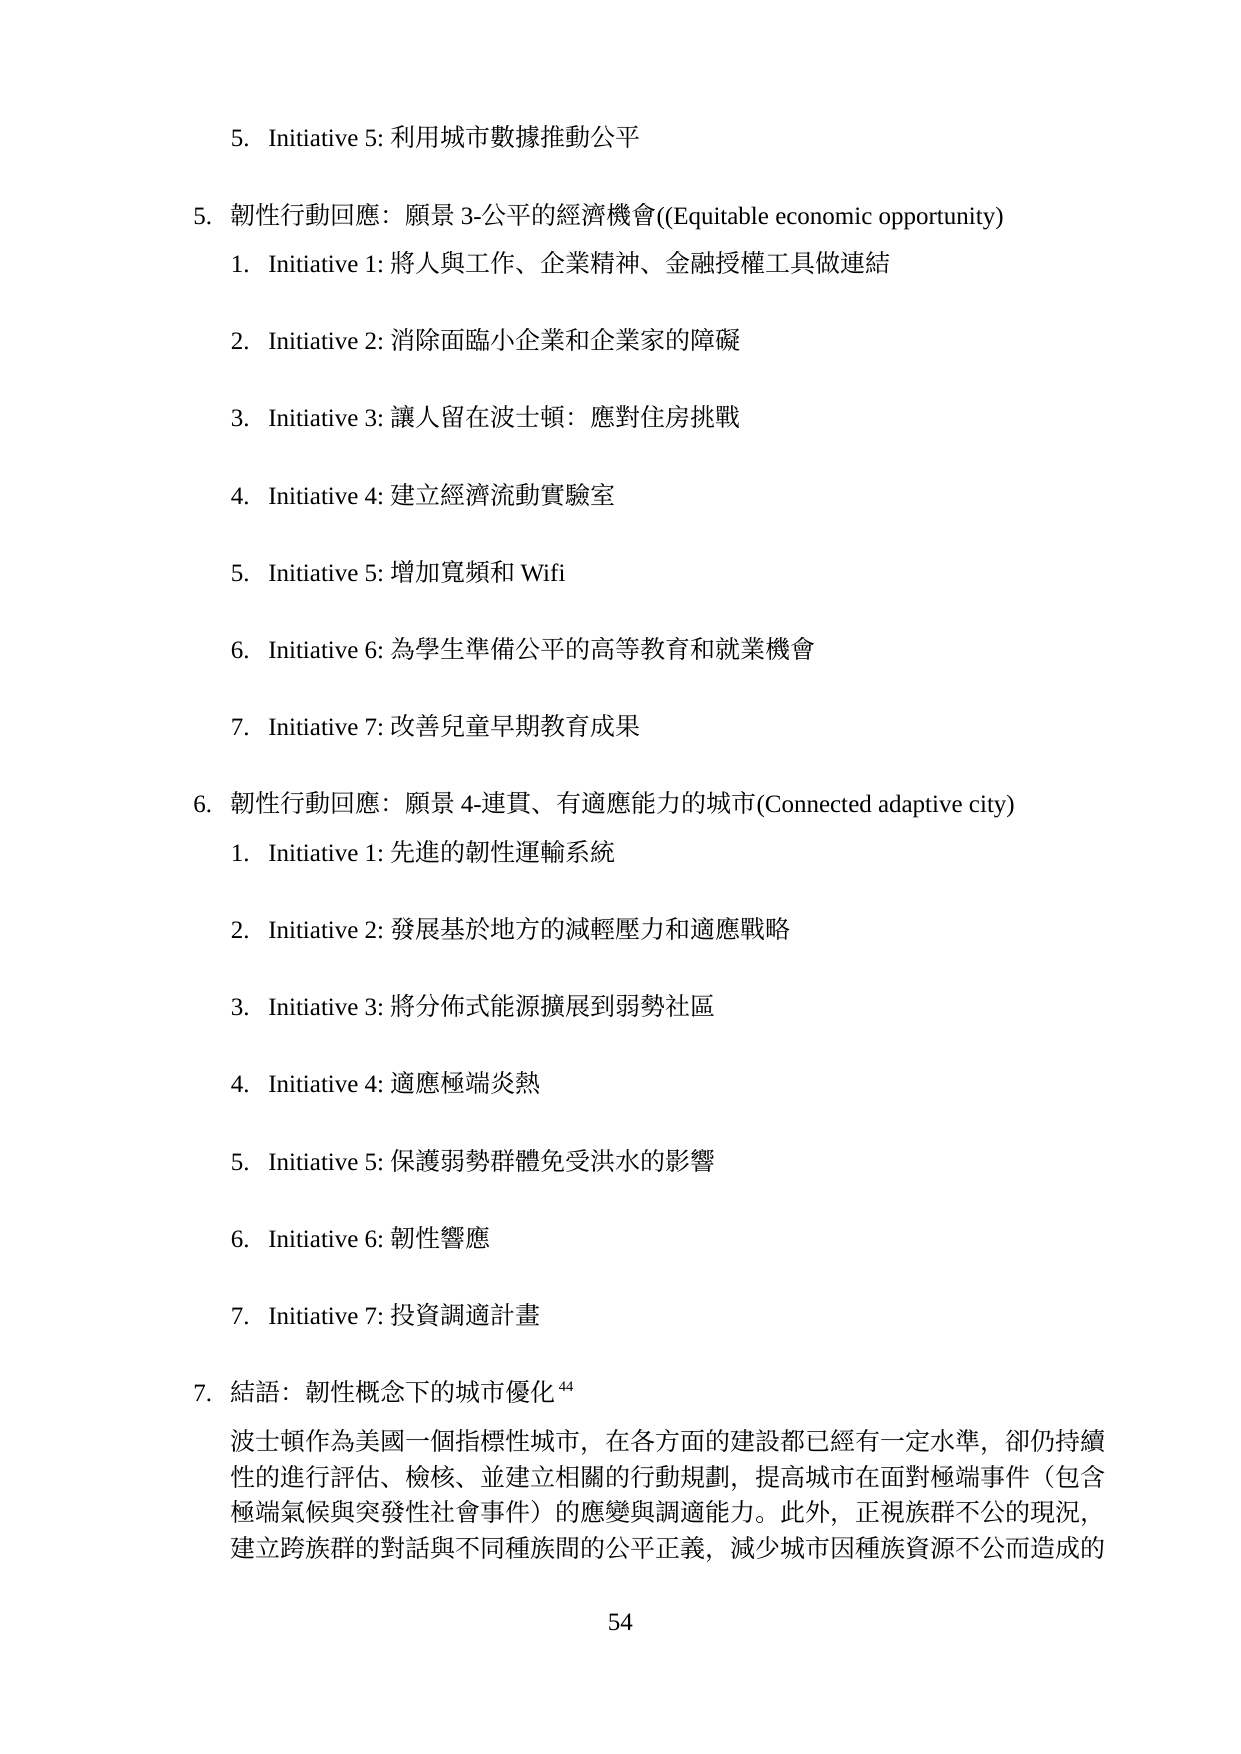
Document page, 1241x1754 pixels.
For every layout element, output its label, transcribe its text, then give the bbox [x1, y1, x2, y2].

list Initiative 1: 先進的韌性運輸系統 [231, 832, 1122, 897]
list Initiative 3: 讓人留在波士頓：應對住房挑戰 [231, 398, 1122, 463]
list Initiative 7: 投資調適計畫 [231, 1296, 1122, 1360]
list Initiative 4: 建立經濟流動實驗室 [231, 475, 1122, 540]
list Initiative 2: 發展基於地方的減輕壓力和適應戰略 [231, 910, 1122, 974]
list Initiative 6: 韌性響應 [231, 1218, 1122, 1283]
list Initiative 3: 將分佈式能源擴展到弱勢社區 [231, 987, 1122, 1052]
list 韌性行動回應：願景3-公平的經濟機會((Equitable economic opportunity) [193, 195, 1122, 231]
list Initiative 2: 消除面臨小企業和企業家的障礙 [231, 321, 1122, 386]
list Initiative 5: 利用城市數據推動公平 [231, 118, 1122, 183]
list Initiative 6: 為學生準備公平的高等教育和就業機會 [231, 630, 1122, 694]
list Initiative 4: 適應極端炎熱 [231, 1064, 1122, 1129]
list Initiative 7: 改善兒童早期教育成果 [231, 707, 1122, 772]
list 結語：韌性概念下的城市優化44 [193, 1373, 1122, 1409]
list Initiative 5: 保護弱勢群體免受洪水的影響 [231, 1141, 1122, 1206]
list Initiative 1: 將人與工作、企業精神、金融授權工具做連結 [231, 244, 1122, 308]
list 韌性行動回應：願景4-連貫、有適應能力的城市(Connected adaptive city) [193, 784, 1122, 820]
list Initiative 5: 增加寬頻和Wifi [231, 552, 1122, 617]
list 波士頓作為美國一個指標性城市，在各方面的建設都已經有一定水準，卻仍持續性的進行評估、檢核、並建立相關的行動規劃，提高城市在面對極端事件（包含極端氣候與突發性社會事件）的應變與調適能力。此外，正視族群不公的現況，建立跨族群的對話與不同種族間的公平正義，減少城市因種族資源不公而造成的 [193, 1421, 1122, 1565]
